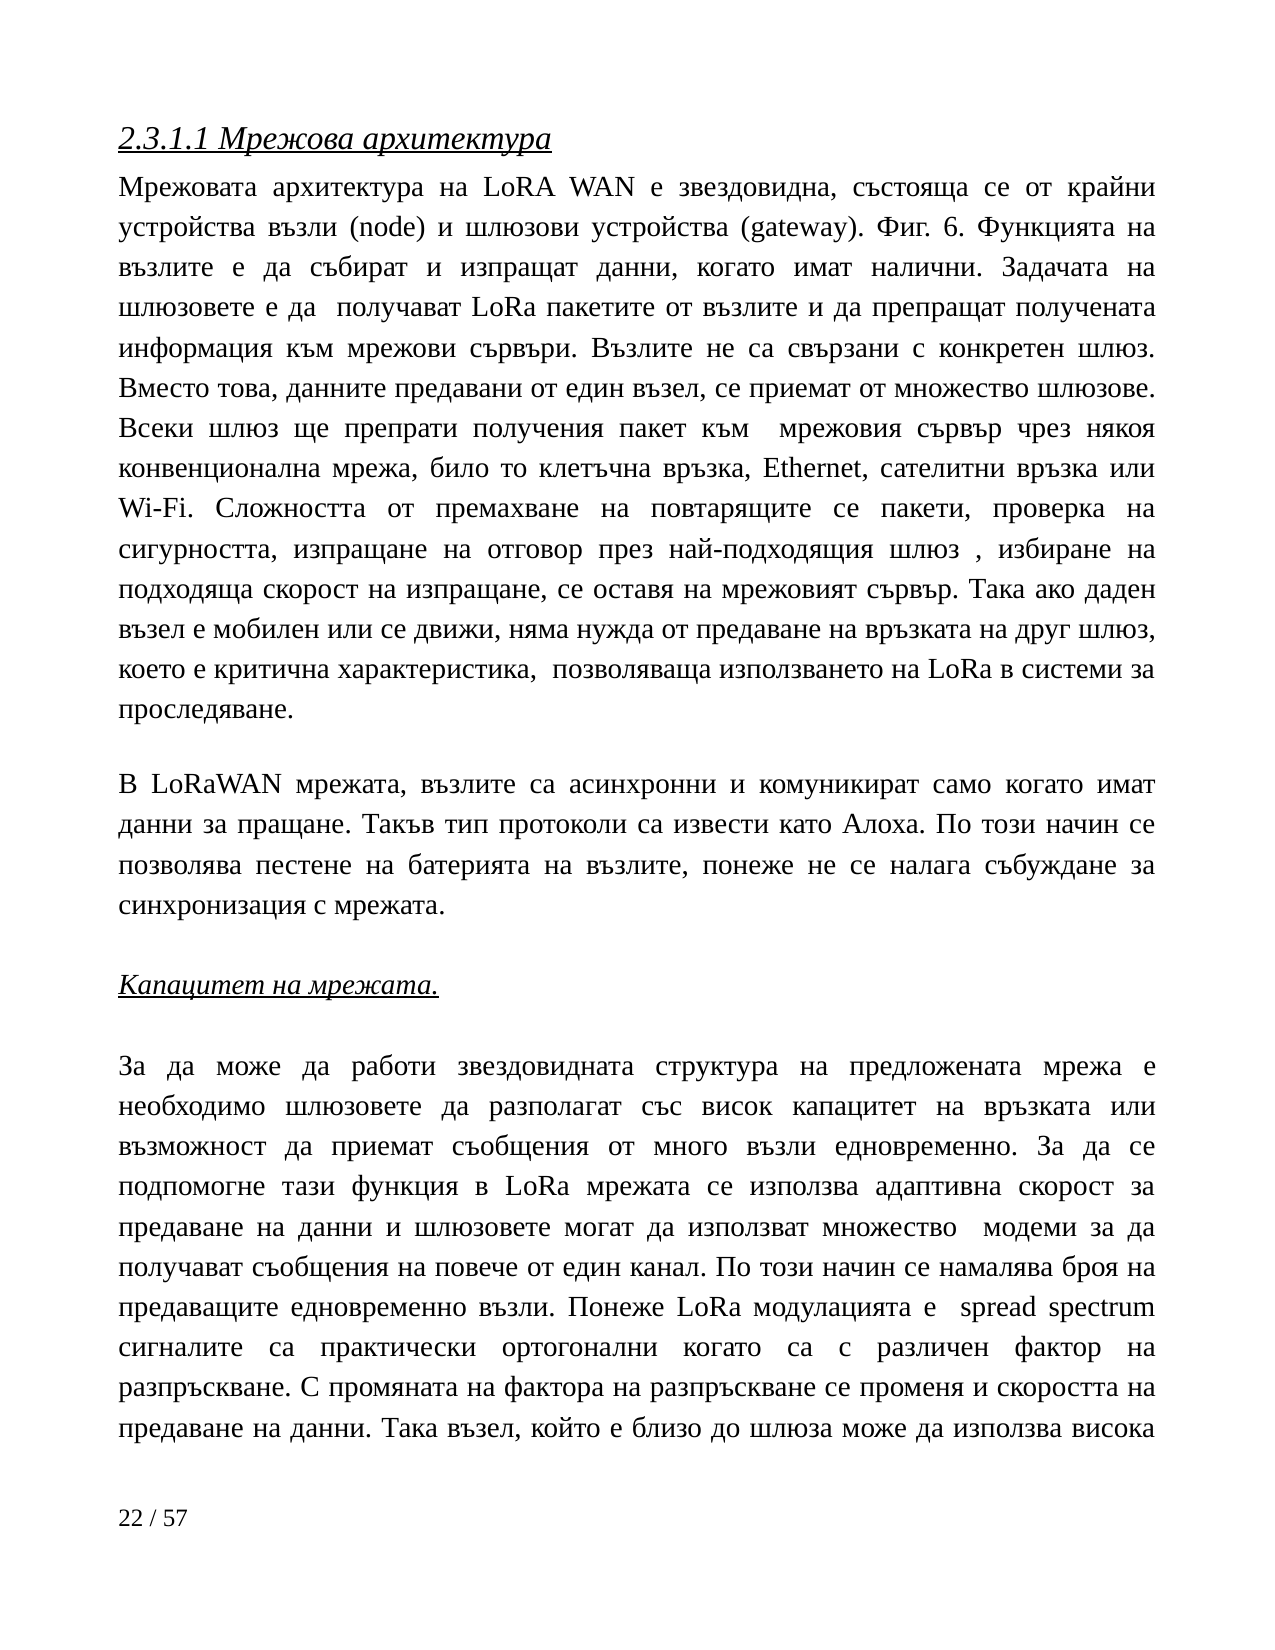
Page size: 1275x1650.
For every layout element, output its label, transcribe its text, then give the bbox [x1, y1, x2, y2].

text Мрежовата архитектура на LoRA WAN e звездовидна, състояща се от крайни устройства възли (node) и шлюзови устройства (gateway). Фиг. 6. Функцията на възлите е да събират и изпращат данни, когато имат налични. Задачата на шлюзовете е да получават LoRa пакетите от възлите и да препращат получената информация към мрежови сървъри. Възлите не са свързани с конкретен шлюз. Вместо това, данните предавани от един възел, се приемат от множество шлюзове. Всеки шлюз ще препрати получения пакет към мрежовия сървър чрез някоя конвенционална мрежа, било то клетъчна връзка, Ethernet, сателитни връзка или Wi-Fi. Сложността от премахване на повтарящите се пакети, проверка на сигурността, изпращане на отговор през най-подходящия шлюз , избиране на подходяща скорост на изпращане, се оставя на мрежовият сървър. Така ако даден възел е мобилен или се движи, няма нужда от предаване на връзката на друг шлюз, което е критична характеристика, позволяваща използването на LoRa в системи за проследяване. [118, 169, 1157, 725]
text Капацитет на мрежата. [118, 967, 1157, 1001]
text За да може да работи звездовидната структура на предложената мрежа е необходимо шлюзовете да разполагат със висок капацитет на връзката или възможност да приемат съобщения от много възли едновременно. За да се подпомогне тази функция в LoRa мрежата се използва адаптивна скорост за предаване на данни и шлюзовете могат да използват множество модеми за да получават съобщения на повече от един канал. По този начин се намалява броя на предаващите едновременно възли. Понеже LoRa модулацията е spread spectrum сигналите са практически ортогонални когато са с различен фактор на разпръскване. С промяната на фактора на разпръскване се променя и скоростта на предаване на данни. Така възел, който е близо до шлюза може да използва висока [118, 1008, 1157, 1443]
subtitle 2.3.1.1 Мрежова архитектура [118, 118, 1157, 156]
text В LoRaWAN мрежата, възлите са асинхронни и комуникират само когато имат данни за пращане. Такъв тип протоколи са извести като Алоха. По този начин се позволява пестене на батерията на възлите, понеже не се налага събуждане за синхронизация с мрежата. [118, 766, 1157, 921]
